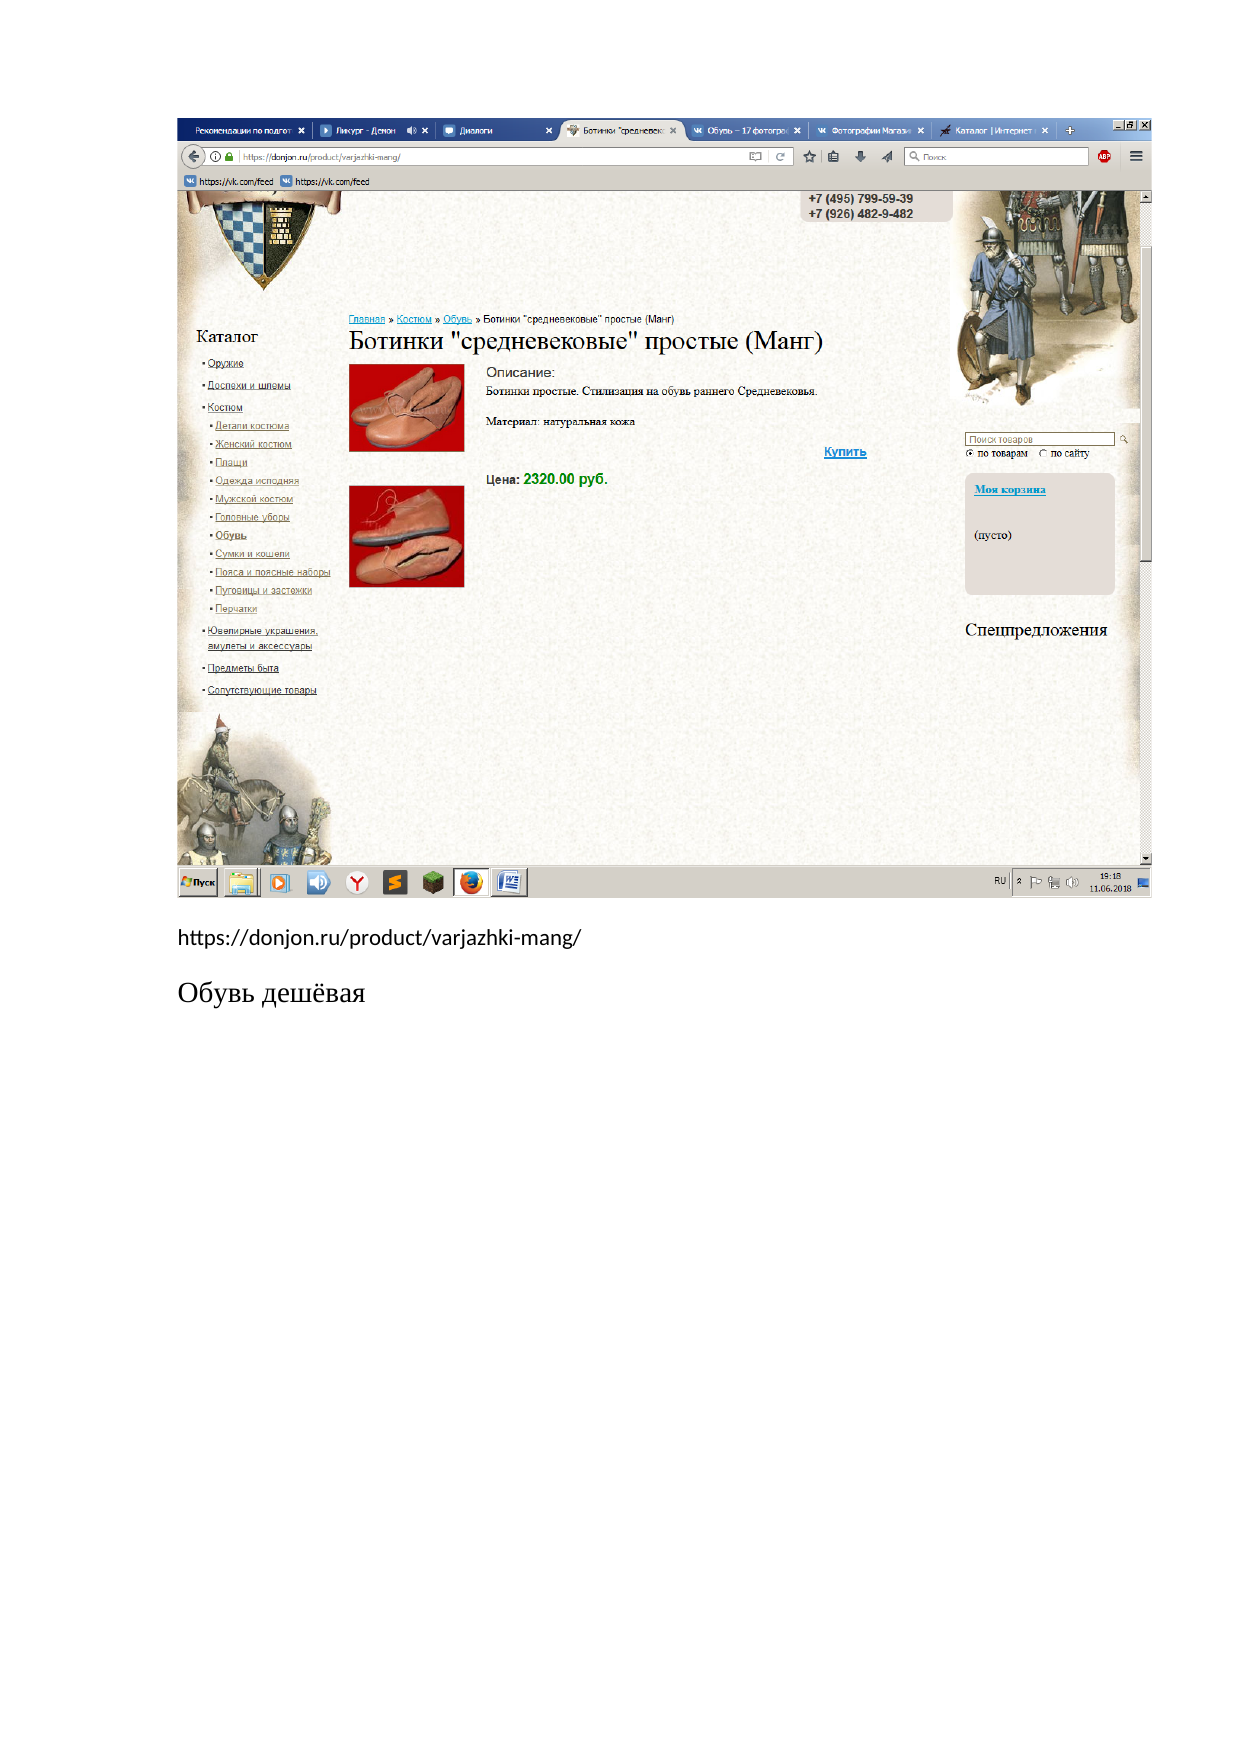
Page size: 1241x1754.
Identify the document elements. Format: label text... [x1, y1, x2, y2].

text https://donjon.ru/product/varjazhki-mang/ [177, 923, 1152, 951]
text Обувь дешёвая [177, 976, 1152, 1009]
picture [177, 118, 1152, 898]
